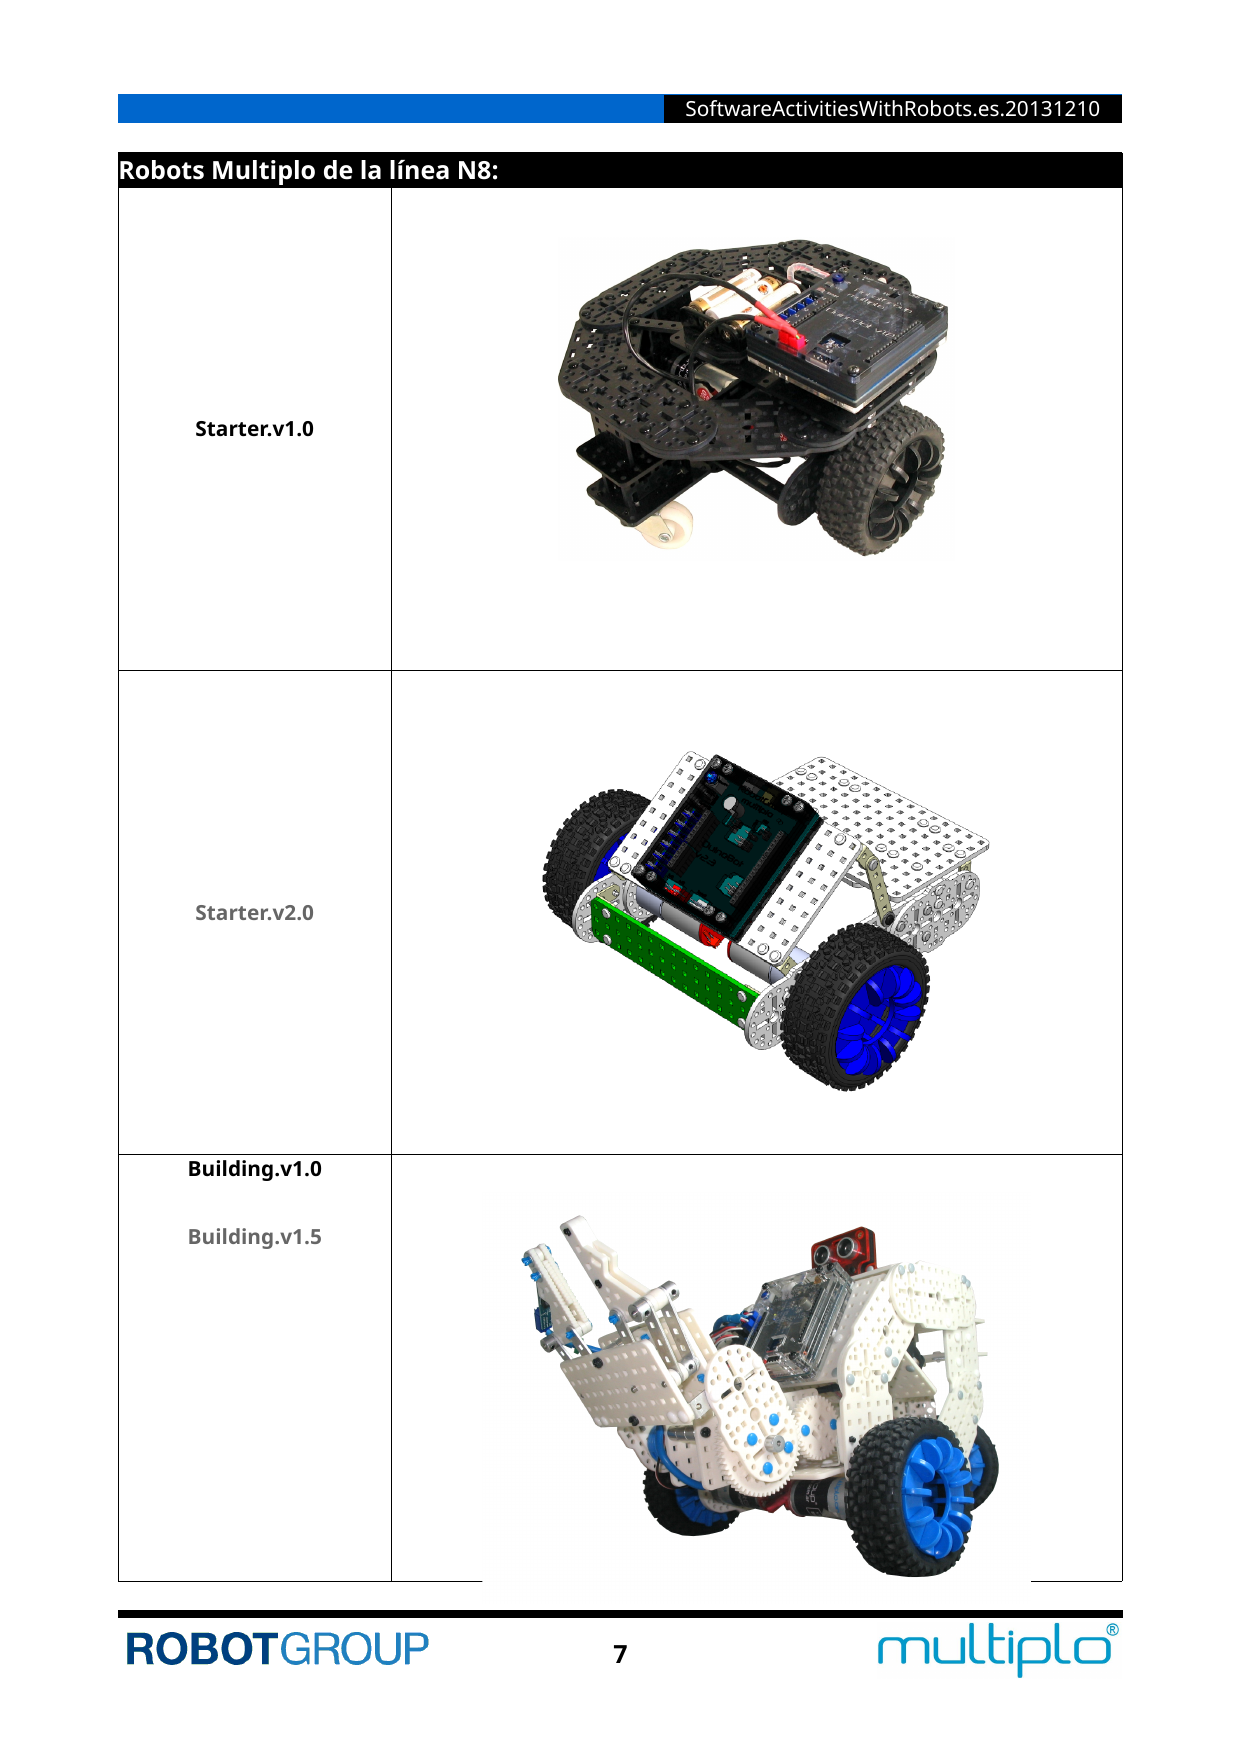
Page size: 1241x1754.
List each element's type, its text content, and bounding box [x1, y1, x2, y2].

table_cell [392, 1155, 1122, 1581]
table_cell Starter.v2.0 [119, 671, 391, 1154]
table_cell Building.v1.0 Building.v1.5 [119, 1155, 391, 1581]
table_cell Starter.v1.0 [119, 188, 391, 670]
picture [877, 1622, 1123, 1679]
picture [118, 1622, 434, 1673]
picture [484, 705, 1029, 1126]
table_cell [392, 671, 1122, 1154]
picture [557, 237, 956, 561]
picture [482, 1192, 1031, 1604]
table_cell [392, 188, 1122, 670]
